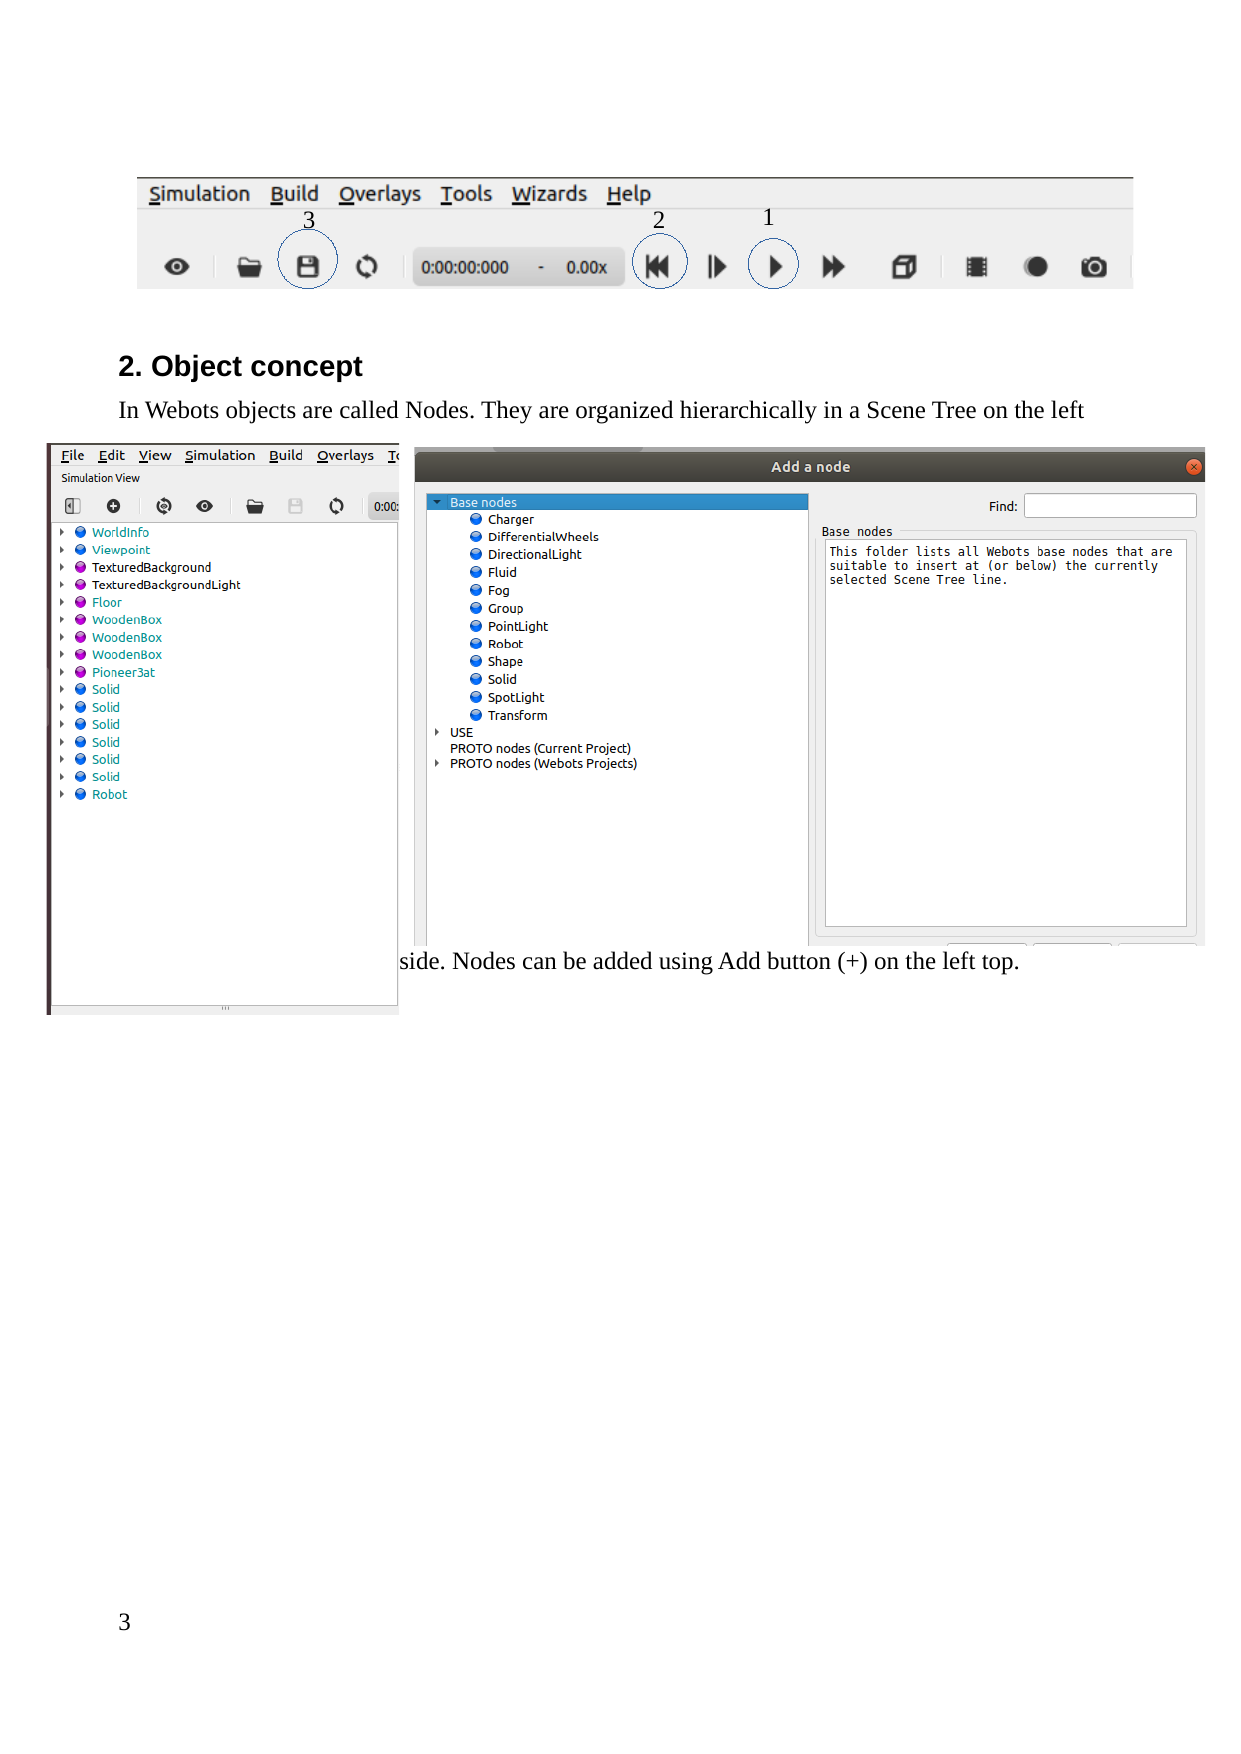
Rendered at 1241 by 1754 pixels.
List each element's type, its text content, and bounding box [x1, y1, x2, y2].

picture [46, 443, 92, 1015]
subtitle 2. Object concept [118, 349, 1122, 383]
picture [137, 177, 1134, 212]
text In Webots objects are called Nodes. They are organized hierarchically in a Scene Tree on the left side. Nodes can be added using Add button (+) on the left top. [118, 396, 1122, 975]
picture [414, 447, 1206, 946]
